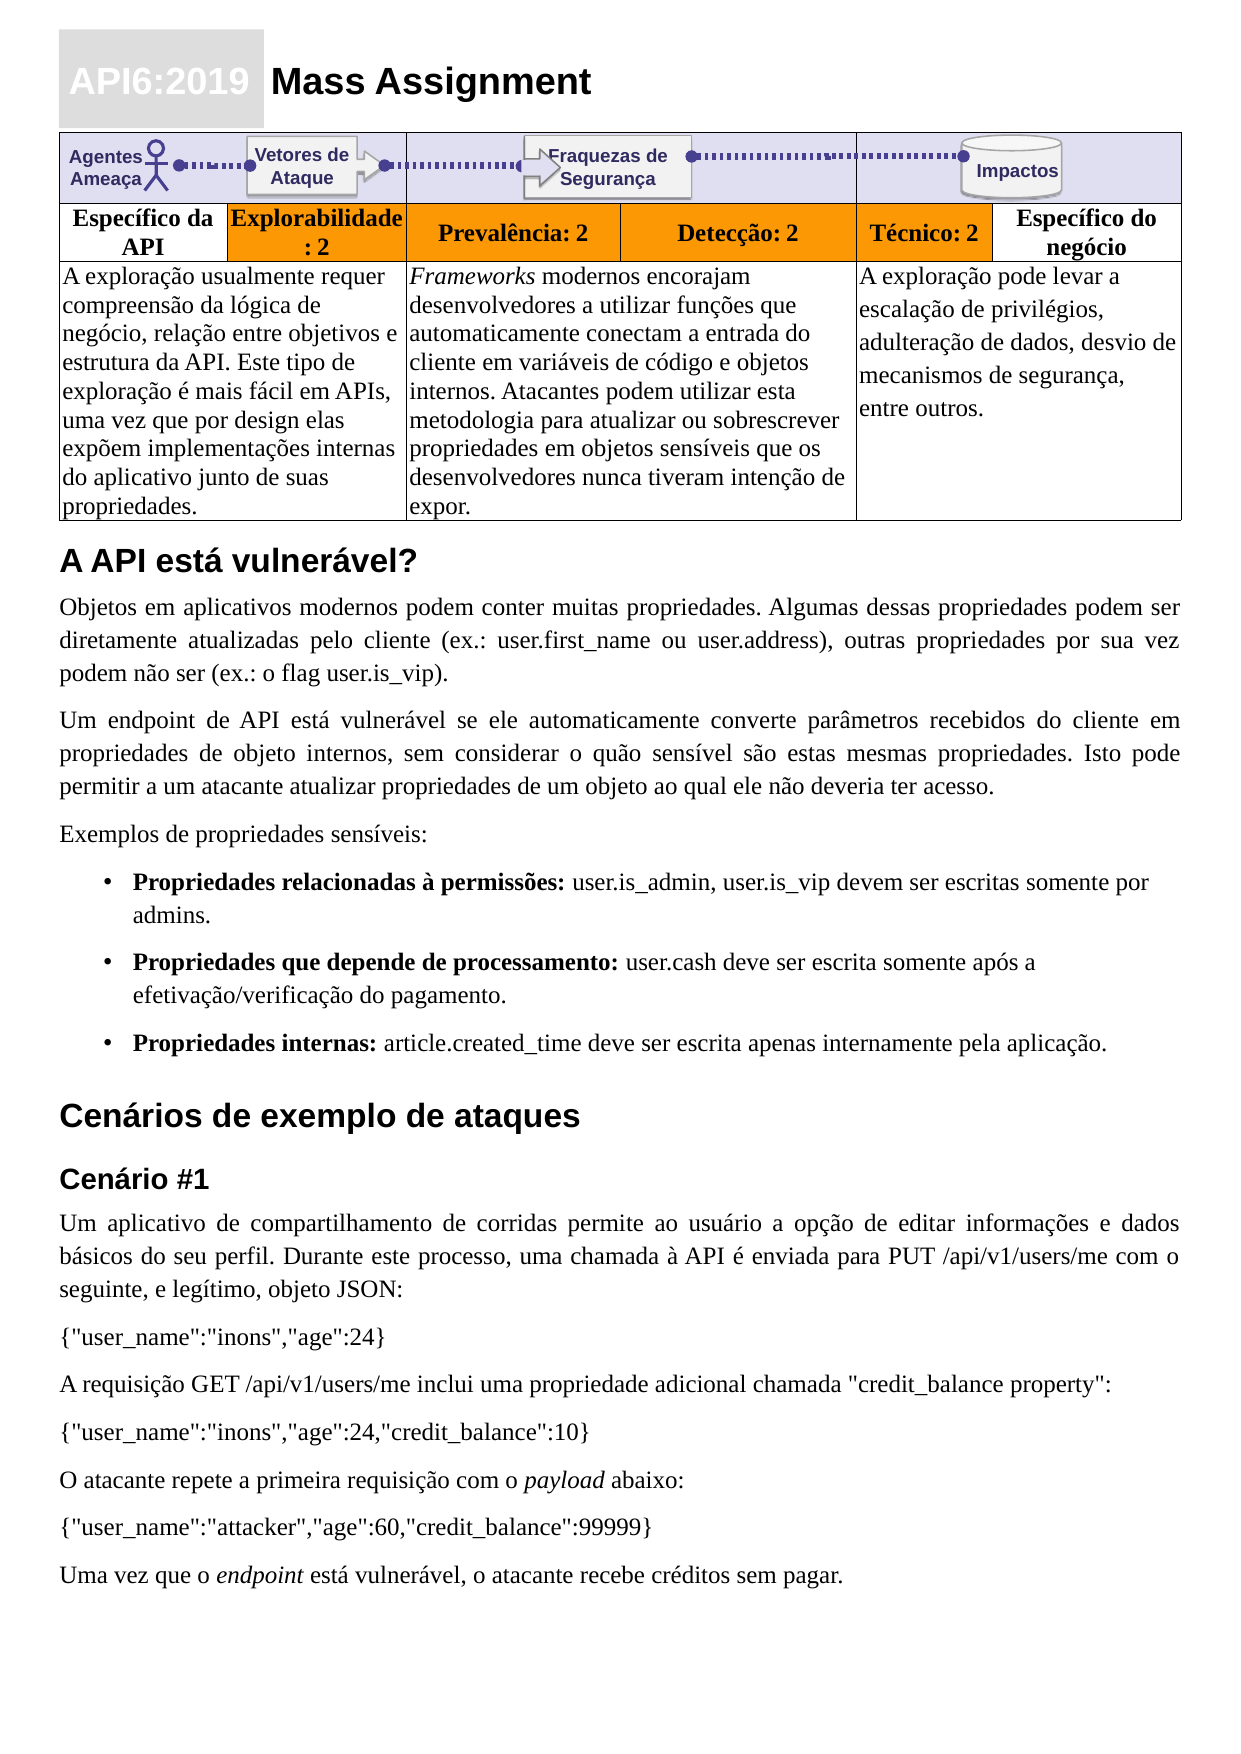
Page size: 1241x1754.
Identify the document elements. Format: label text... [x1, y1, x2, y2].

subtitle Cenário #1 [59, 1162, 1181, 1196]
table_cell Específico da API [60, 204, 227, 261]
text Exemplos de propriedades sensíveis: [59, 819, 1181, 848]
text Objetos em aplicativos modernos podem conter muitas propriedades. Algumas dessas propriedades podem ser diretamente atualizadas pelo cliente (ex.: user.first_name ou user.address), outras propriedades por sua vez podem não ser (ex.: o flag user.is_vip). [59, 592, 1181, 687]
subtitle Cenários de exemplo de ataques [59, 1096, 1181, 1135]
text O atacante repete a primeira requisição com o payload abaixo: [59, 1465, 1181, 1493]
table_cell Específico do negócio [993, 204, 1181, 261]
table_header [857, 133, 992, 203]
list Propriedades internas: article.created_time deve ser escrita apenas internamente pela aplicação. [103, 1028, 1181, 1057]
list Propriedades que depende de processamento: user.cash deve ser escrita somente após a efetivação/verificação do pagamento. [103, 947, 1181, 1009]
table_cell A exploração pode levar a escalação de privilégios, adulteração de dados, desvio de mecanismos de segurança, entre outros. [857, 262, 1181, 520]
table_cell A exploração usualmente requer compreensão da lógica de negócio, relação entre objetivos e estrutura da API. Este tipo de exploração é mais fácil em APIs, uma vez que por design elas expõem implementações internas do aplicativo junto de suas propriedades. [60, 262, 406, 520]
table_cell Explorabilidade: 2 [228, 204, 406, 261]
table_header [620, 133, 856, 203]
text Um endpoint de API está vulnerável se ele automaticamente converte parâmetros recebidos do cliente em propriedades de objeto internos, sem considerar o quão sensível são estas mesmas propriedades. Isto pode permitir a um atacante atualizar propriedades de um objeto ao qual ele não deveria ter acesso. [59, 705, 1181, 800]
subtitle A API está vulnerável? [59, 541, 1181, 579]
text Um aplicativo de compartilhamento de corridas permite ao usuário a opção de editar informações e dados básicos do seu perfil. Durante este processo, uma chamada à API é enviada para PUT /api/v1/users/me com o seguinte, e legítimo, objeto JSON: [59, 1208, 1181, 1303]
text {"user_name":"attacker","age":60,"credit_balance":99999} [59, 1512, 1181, 1541]
table_header [407, 133, 620, 203]
table_header [992, 133, 1181, 203]
list Propriedades relacionadas à permissões: user.is_admin, user.is_vip devem ser escritas somente por admins. [103, 867, 1181, 928]
table_cell Detecção: 2 [621, 204, 856, 261]
table_cell Técnico: 2 [857, 204, 992, 261]
text {"user_name":"inons","age":24} [59, 1322, 1181, 1351]
table_cell Frameworks modernos encorajam desenvolvedores a utilizar funções que automaticamente conectam a entrada do cliente em variáveis de código e objetos internos. Atacantes podem utilizar esta metodologia para atualizar ou sobrescrever propriedades em objetos sensíveis que os desenvolvedores nunca tiveram intenção de expor. [407, 262, 856, 520]
table_header [227, 133, 406, 203]
table_header [60, 133, 227, 203]
table_cell Prevalência: 2 [407, 204, 620, 261]
text {"user_name":"inons","age":24,"credit_balance":10} [59, 1417, 1181, 1446]
text A requisição GET /api/v1/users/me inclui uma propriedade adicional chamada "credit_balance property": [59, 1369, 1181, 1398]
text Uma vez que o endpoint está vulnerável, o atacante recebe créditos sem pagar. [59, 1560, 1181, 1589]
